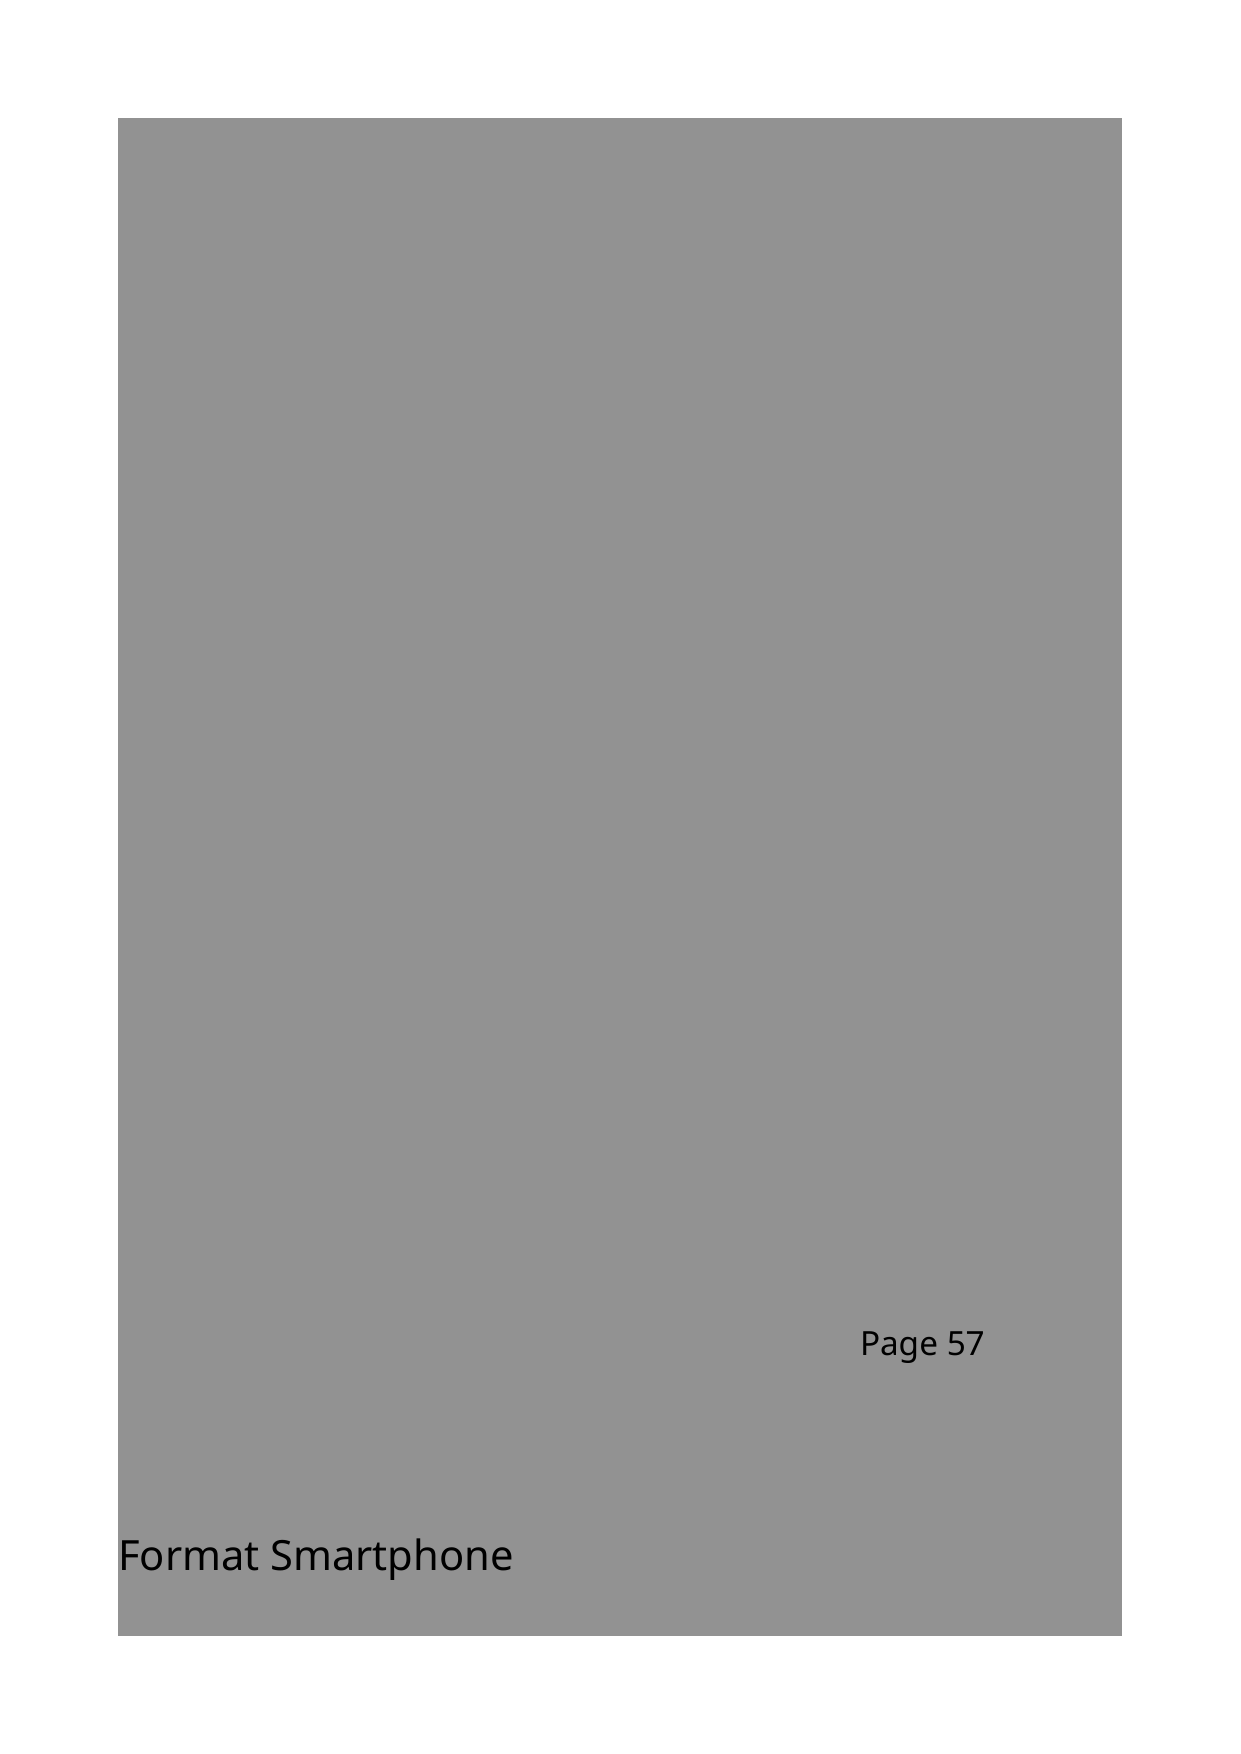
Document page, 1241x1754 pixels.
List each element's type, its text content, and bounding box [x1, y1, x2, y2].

text Format Smartphone [118, 1526, 1122, 1582]
text Page 57 [118, 1315, 1122, 1366]
